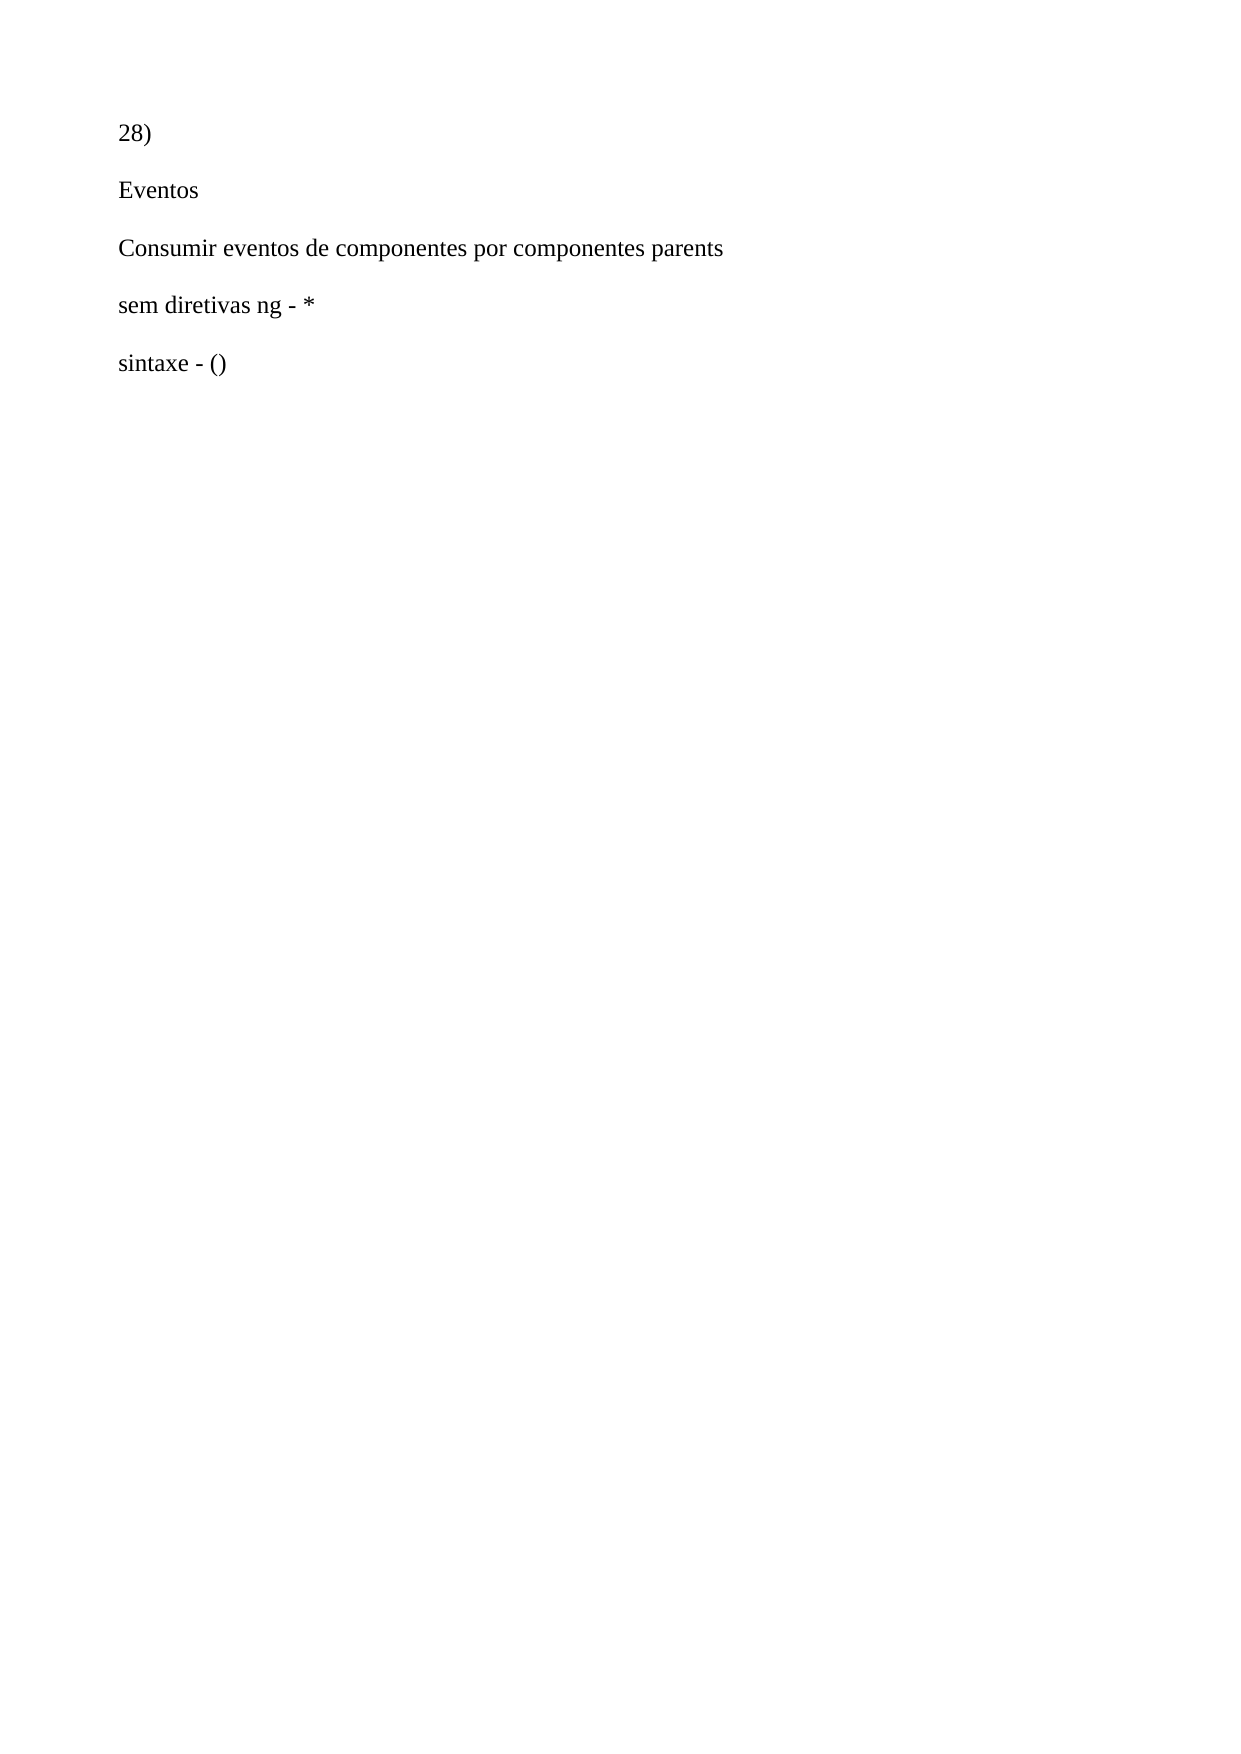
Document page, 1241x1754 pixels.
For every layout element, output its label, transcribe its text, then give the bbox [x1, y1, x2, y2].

text 28) [118, 118, 1122, 147]
text sem diretivas ng - * [118, 291, 1122, 319]
text Eventos [118, 176, 1122, 204]
text sintaxe - () [118, 348, 1122, 377]
text Consumir eventos de componentes por componentes parents [118, 233, 1122, 262]
